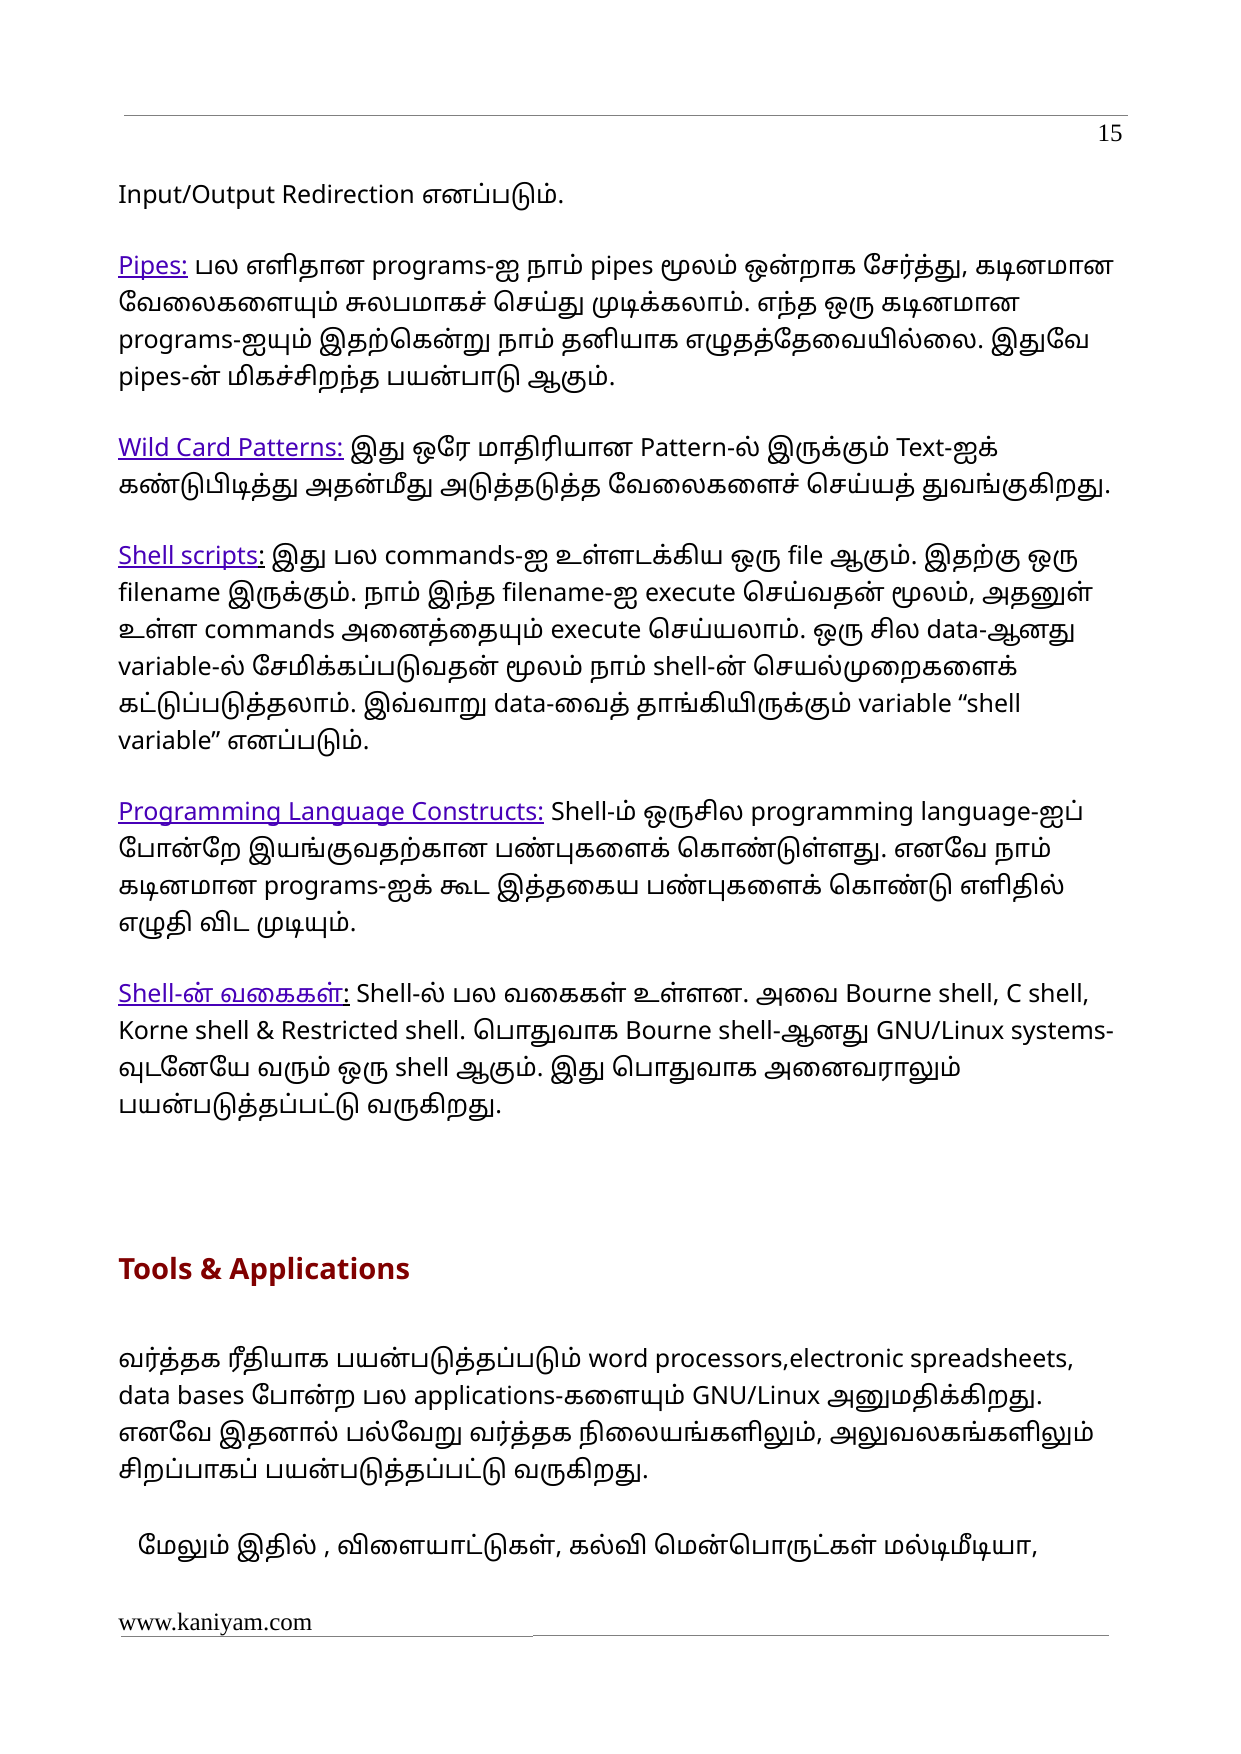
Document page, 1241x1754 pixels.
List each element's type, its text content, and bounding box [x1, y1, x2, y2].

text வர்த்தக ரீதியாக பயன்படுத்தப்படும் word processors,electronic spreadsheets, data bases போன்ற பல applications-களையும் GNU/Linux அனுமதிக்கிறது. எனவே இதனால் பல்வேறு வர்த்தக நிலையங்களிலும், அலுவலகங்களிலும் சிறப்பாகப் பயன்படுத்தப்பட்டு வருகிறது. [118, 1301, 1122, 1528]
text Input/Output Redirection எனப்படும். Pipes: பல எளிதான programs-ஐ நாம் pipes மூலம் ஒன்றாக சேர்த்து, கடினமான வேலைகளையும் சுலபமாகச் செய்து முடிக்கலாம். எந்த ஒரு கடினமான programs-ஐயும் இதற்கென்று நாம் தனியாக எழுதத்தேவையில்லை. இதுவே pipes-ன் மிகச்சிறந்த பயன்பாடு ஆகும். Wild Card Patterns: இது ஒரே மாதிரியான Pattern-ல் இருக்கும் Text-ஐக் கண்டுபிடித்து அதன்மீது அடுத்தடுத்த வேலைகளைச் செய்யத் துவங்குகிறது. Shell scripts: இது பல commands-ஐ உள்ளடக்கிய ஒரு file ஆகும். இதற்கு ஒரு filename இருக்கும். நாம் இந்த filename-ஐ execute செய்வதன் மூலம், அதனுள் உள்ள commands அனைத்தையும் execute செய்யலாம். ஒரு சில data-ஆனது variable-ல் சேமிக்கப்படுவதன் மூலம் நாம் shell-ன் செயல்முறைகளைக் கட்டுப்படுத்தலாம். இவ்வாறு data-வைத் தாங்கியிருக்கும் variable “shell variable” எனப்படும். Programming Language Constructs: Shell-ம் ஒருசில programming language-ஐப் போன்றே இயங்குவதற்கான பண்புகளைக் கொண்டுள்ளது. எனவே நாம் கடினமான programs-ஐக் கூட இத்தகைய பண்புகளைக் கொண்டு எளிதில் எழுதி விட முடியும். Shell-ன் வகைகள்: Shell-ல் பல வகைகள் உள்ளன. அவை Bourne shell, C shell, Korne shell & Restricted shell. பொதுவாக Bourne shell-ஆனது GNU/Linux systems-வுடனேயே வரும் ஒரு shell ஆகும். இது பொதுவாக அனைவராலும் பயன்படுத்தப்பட்டு வருகிறது. [118, 176, 1122, 1152]
text மேலும் இதில் , விளையாட்டுகள், கல்வி மென்பொருட்கள் மல்டிமீடியா, [118, 1528, 1122, 1565]
subtitle Tools & Applications [118, 1248, 1122, 1288]
